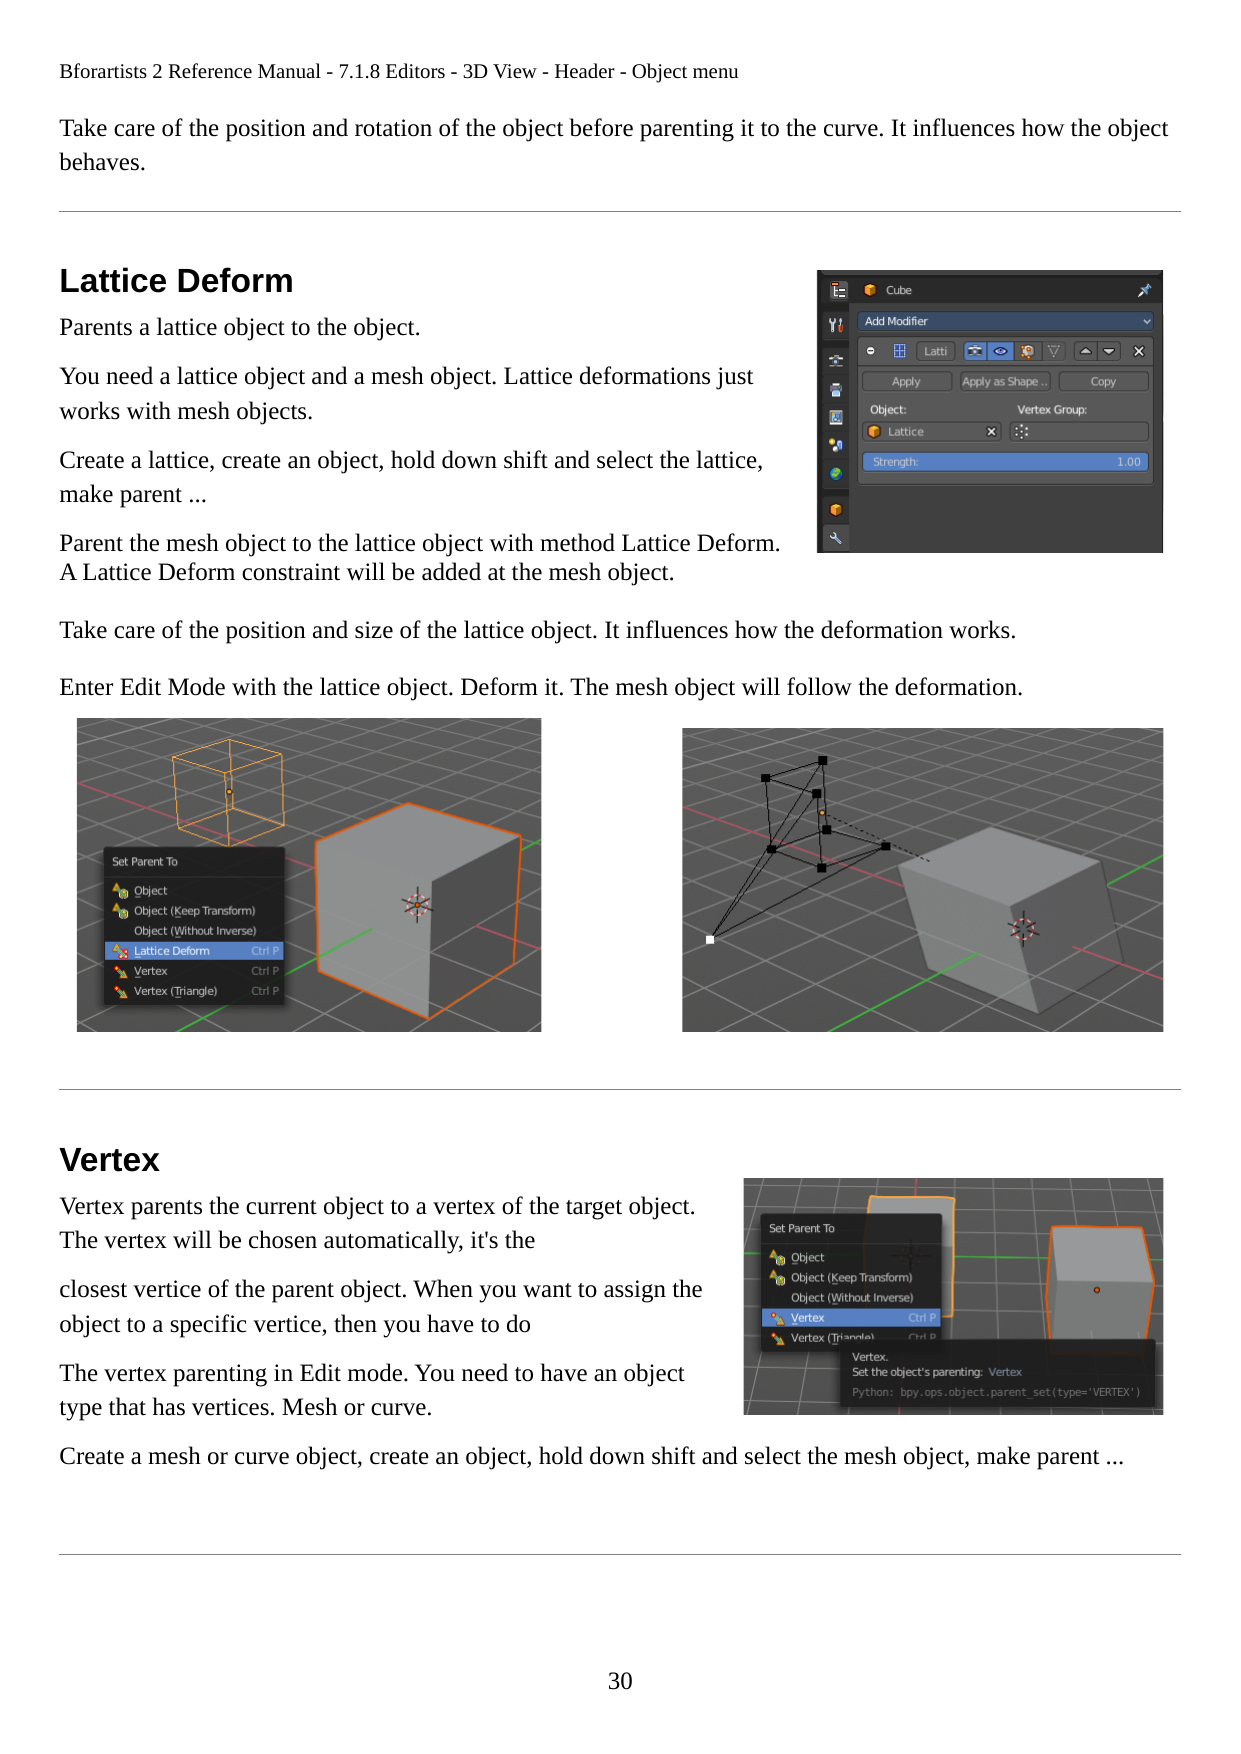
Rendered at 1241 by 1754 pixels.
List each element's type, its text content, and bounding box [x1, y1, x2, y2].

picture [816, 270, 1164, 553]
text The vertex parenting in Edit mode. You need to have an object type that has vertices. Mesh or curve. [59, 1358, 1181, 1421]
text Create a mesh or curve object, create an object, hold down shift and select the mesh object, make parent ... [59, 1441, 1181, 1470]
picture [743, 1178, 1164, 1415]
text Take care of the position and size of the lattice object. It influences how the deformation works. [59, 615, 1181, 643]
subtitle Vertex [59, 1140, 1181, 1178]
text Parent the mesh object to the lattice object with method Lattice Deform. A Lattice Deform constraint will be added at the mesh object. [59, 528, 1181, 586]
text closest vertice of the parent object. When you want to assign the object to a specific vertice, then you have to do [59, 1274, 743, 1338]
text Take care of the position and rotation of the object before parenting it to the curve. It influences how the object behaves. [59, 113, 1181, 176]
picture [682, 728, 1164, 1032]
text Create a lattice, create an object, hold down shift and select the lattice, make parent ... [59, 445, 816, 508]
subtitle Lattice Deform [59, 261, 1181, 300]
text Vertex parents the current object to a vertex of the target object. The vertex will be chosen automatically, it's the [59, 1191, 743, 1254]
text Enter Edit Mode with the lattice object. Deform it. The mesh object will follow the deformation. [59, 672, 1181, 701]
picture [76, 718, 542, 1032]
text You need a lattice object and a mesh object. Lattice deformations just works with mesh objects. [59, 361, 816, 424]
text Parents a lattice object to the object. [59, 312, 816, 341]
